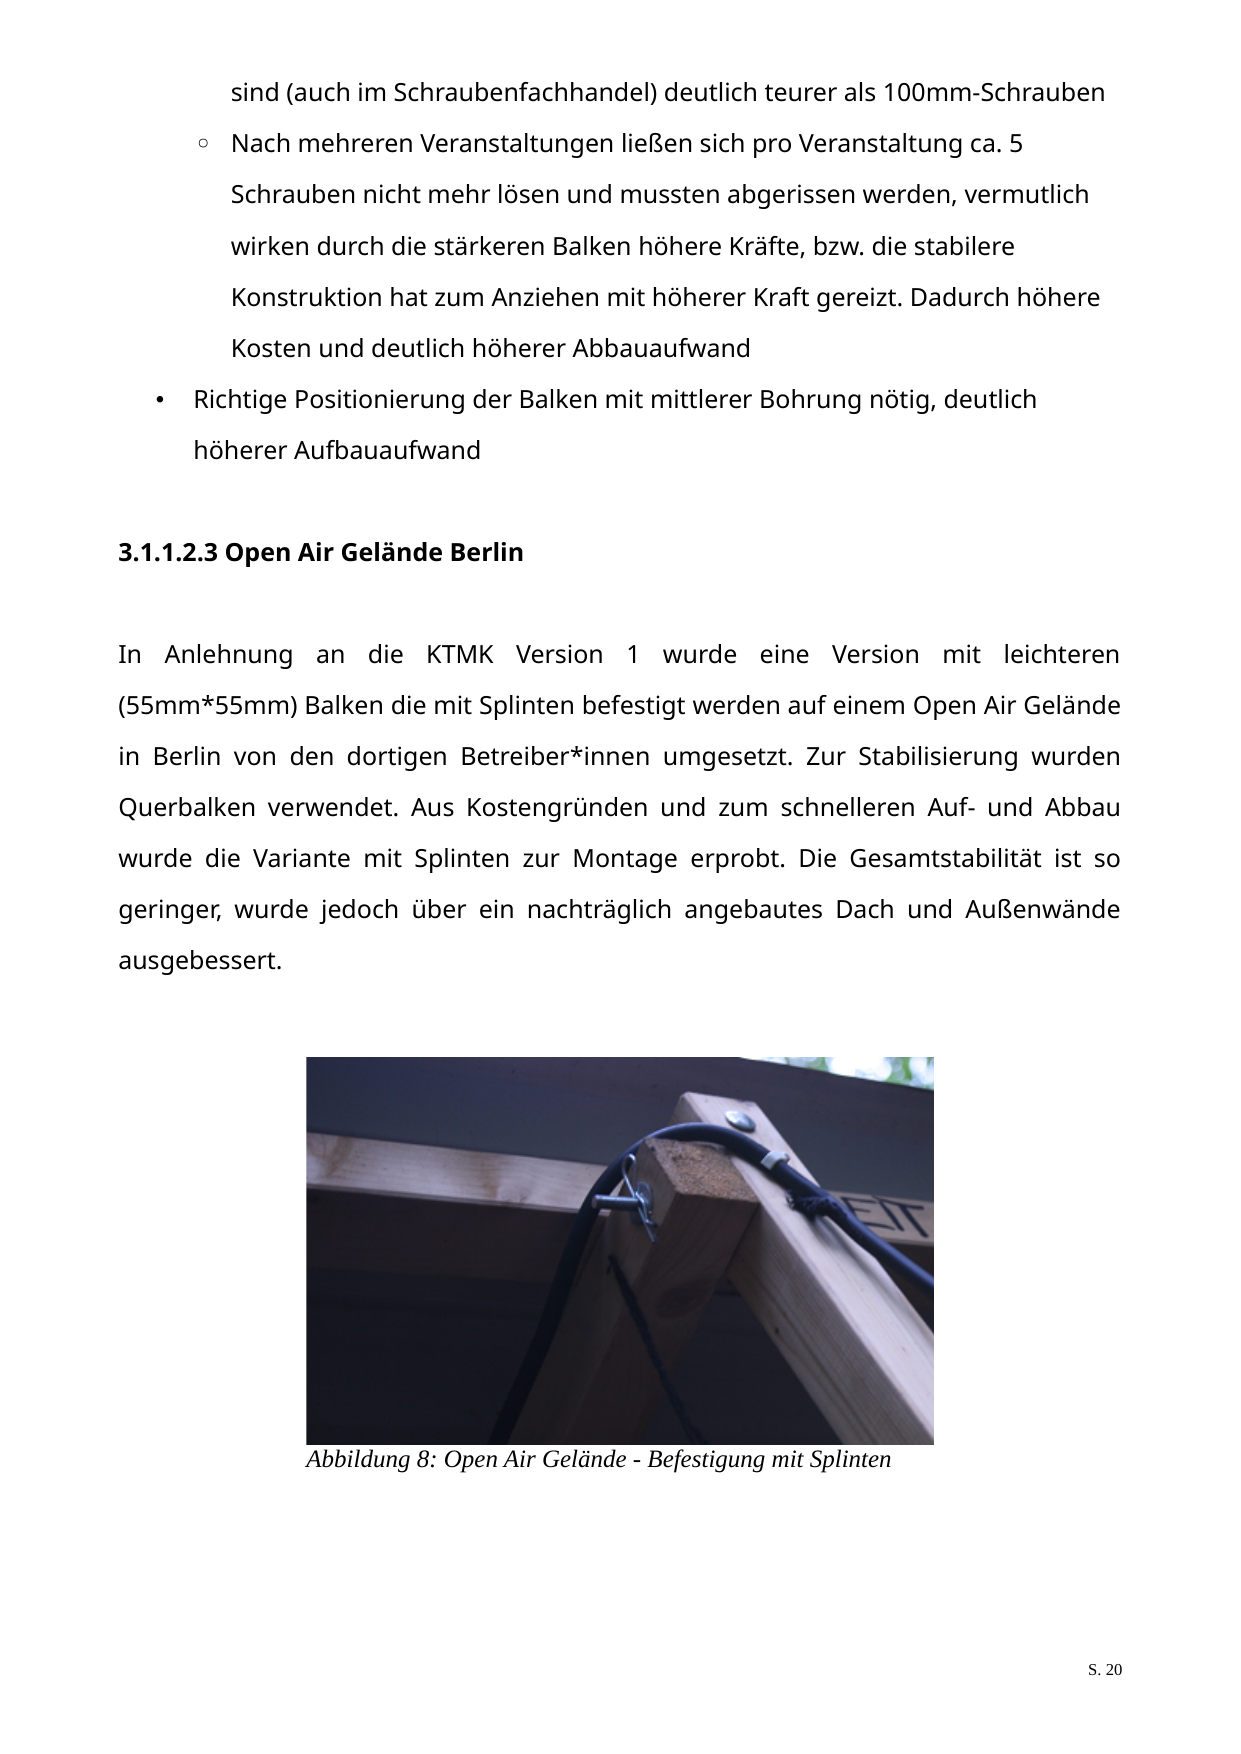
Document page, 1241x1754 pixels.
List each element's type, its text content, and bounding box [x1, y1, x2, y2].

picture [306, 1057, 934, 1445]
text Abbildung 8: Open Air Gelände - Befestigung mit Splinten [306, 1445, 934, 1473]
text 3.1.1.2.3 Open Air Gelände Berlin [118, 534, 1122, 568]
list sind (auch im Schraubenfachhandel) deutlich teurer als 100mm-Schrauben [193, 75, 1122, 109]
list Nach mehreren Veranstaltungen ließen sich pro Veranstaltung ca. 5 Schrauben nicht mehr lösen und mussten abgerissen werden, vermutlich wirken durch die stärkeren Balken höhere Kräfte, bzw. die stabilere Konstruktion hat zum Anziehen mit höherer Kraft gereizt. Dadurch höhere Kosten und deutlich höherer Abbauaufwand [193, 126, 1122, 364]
list Richtige Positionierung der Balken mit mittlerer Bohrung nötig, deutlich höherer Aufbauaufwand [156, 381, 1122, 466]
text In Anlehnung an die KTMK Version 1 wurde eine Version mit leichteren (55mm*55mm) Balken die mit Splinten befestigt werden auf einem Open Air Gelände in Berlin von den dortigen Betreiber*innen umgesetzt. Zur Stabilisierung wurden Querbalken verwendet. Aus Kostengründen und zum schnelleren Auf- und Abbau wurde die Variante mit Splinten zur Montage erprobt. Die Gesamtstabilität ist so geringer, wurde jedoch über ein nachträglich angebautes Dach und Außenwände ausgebessert. [118, 636, 1122, 977]
